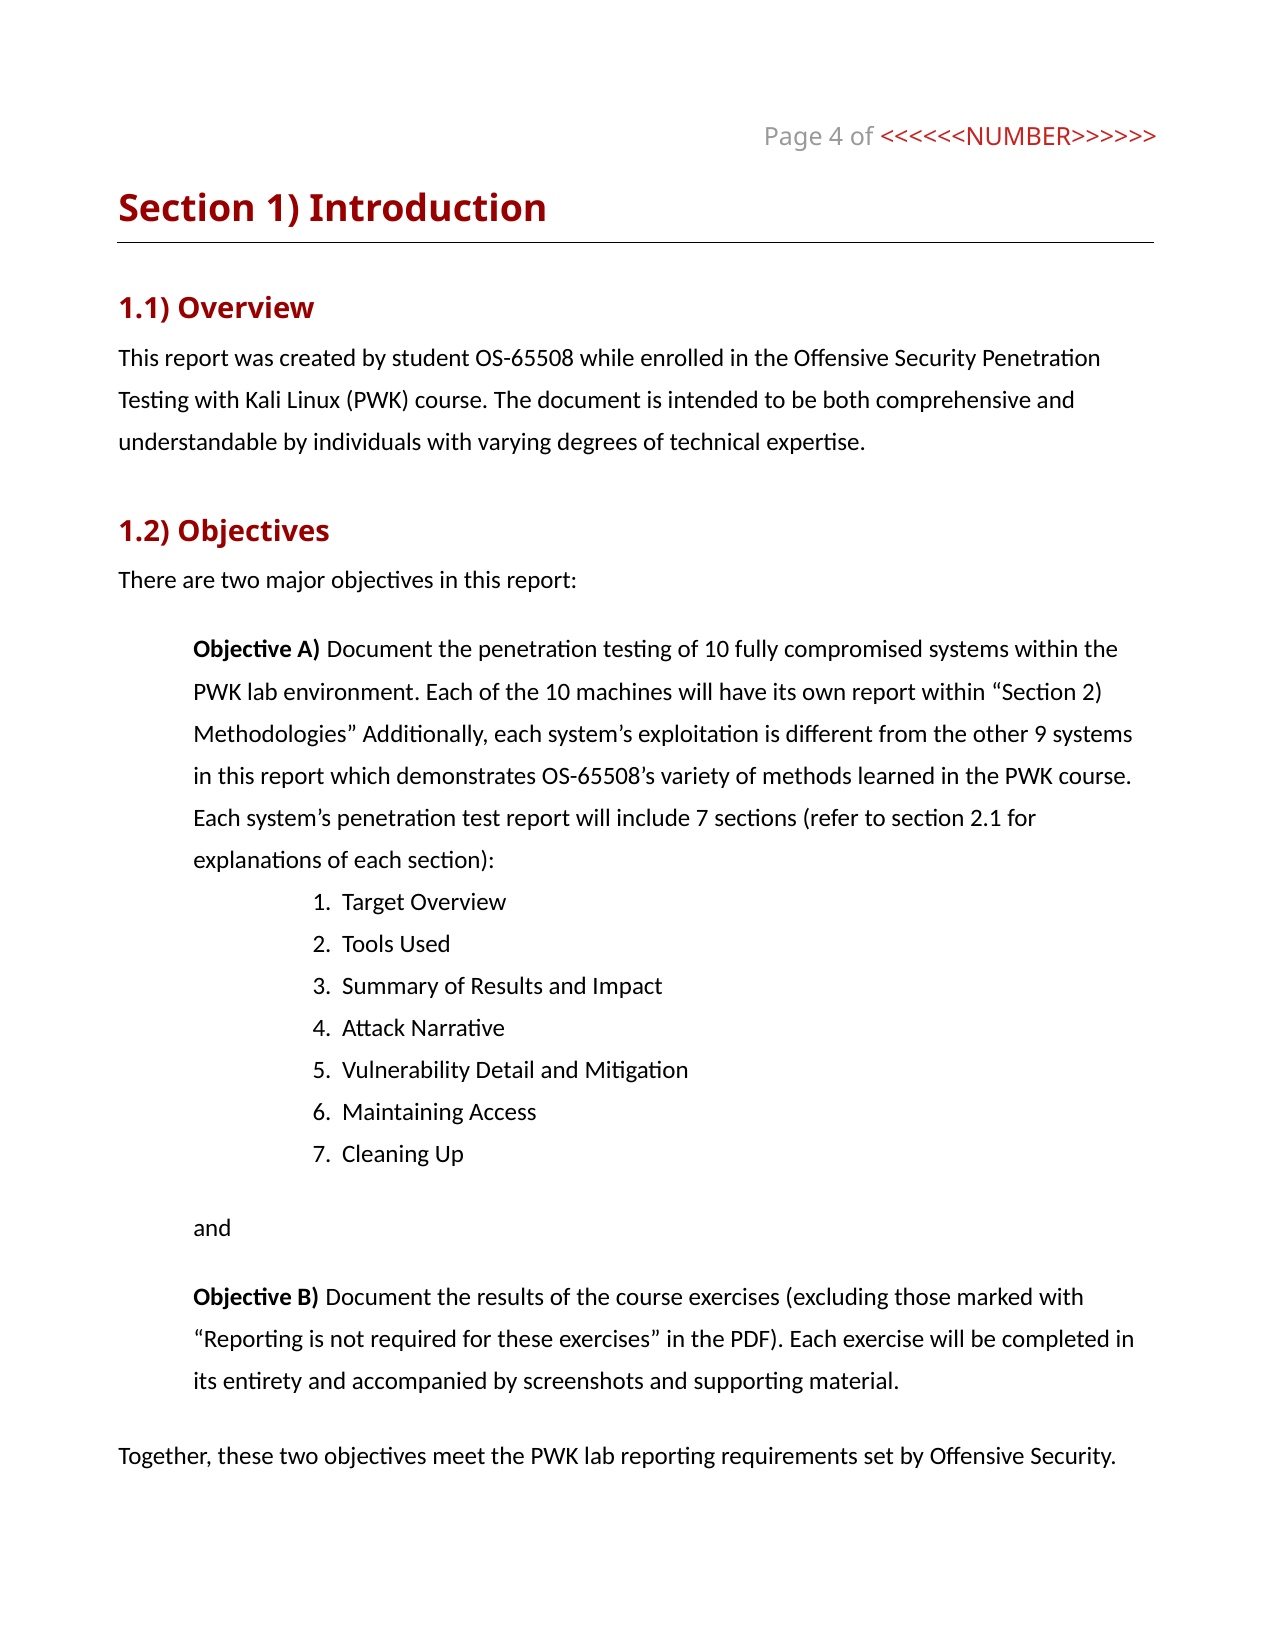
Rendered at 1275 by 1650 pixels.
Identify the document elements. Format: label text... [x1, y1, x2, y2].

list Attack Narrative [312, 1012, 1157, 1043]
list Maintaining Access [312, 1097, 1157, 1127]
text Section 1) Introduction [118, 182, 1157, 233]
text Objective A) Document the penetration testing of 10 fully compromised systems within the PWK lab environment. Each of the 10 machines will have its own report within “Section 2) Methodologies” Additionally, each system’s exploitation is different from the other 9 systems in this report which demonstrates OS-65508’s variety of methods learned in the PWK course. Each system’s penetration test report will include 7 sections (refer to section 2.1 for explanations of each section): [193, 607, 1157, 874]
list Target Overview [312, 886, 1157, 917]
list Summary of Results and Impact [312, 970, 1157, 1001]
text Together, these two objectives meet the PWK lab reporting requirements set by Offensive Security. [118, 1407, 1157, 1504]
list Cleaning Up [312, 1139, 1157, 1169]
list Tools Used [312, 928, 1157, 959]
text and [193, 1212, 1157, 1242]
text 1.1) Overview [118, 255, 1157, 327]
text This report was created by student OS-65508 while enrolled in the Offensive Security Penetration Testing with Kali Linux (PWK) course. The document is intended to be both comprehensive and understandable by individuals with varying degrees of technical expertise. [118, 342, 1157, 498]
text There are two major objectives in this report: [118, 565, 1157, 595]
list Vulnerability Detail and Mitigation [312, 1054, 1157, 1085]
text Objective B) Document the results of the course exercises (excluding those marked with “Reporting is not required for these exercises” in the PDF). Each exercise will be completed in its entirety and accompanied by screenshots and supporting material. [193, 1254, 1157, 1395]
text 1.2) Objectives [118, 510, 1157, 550]
